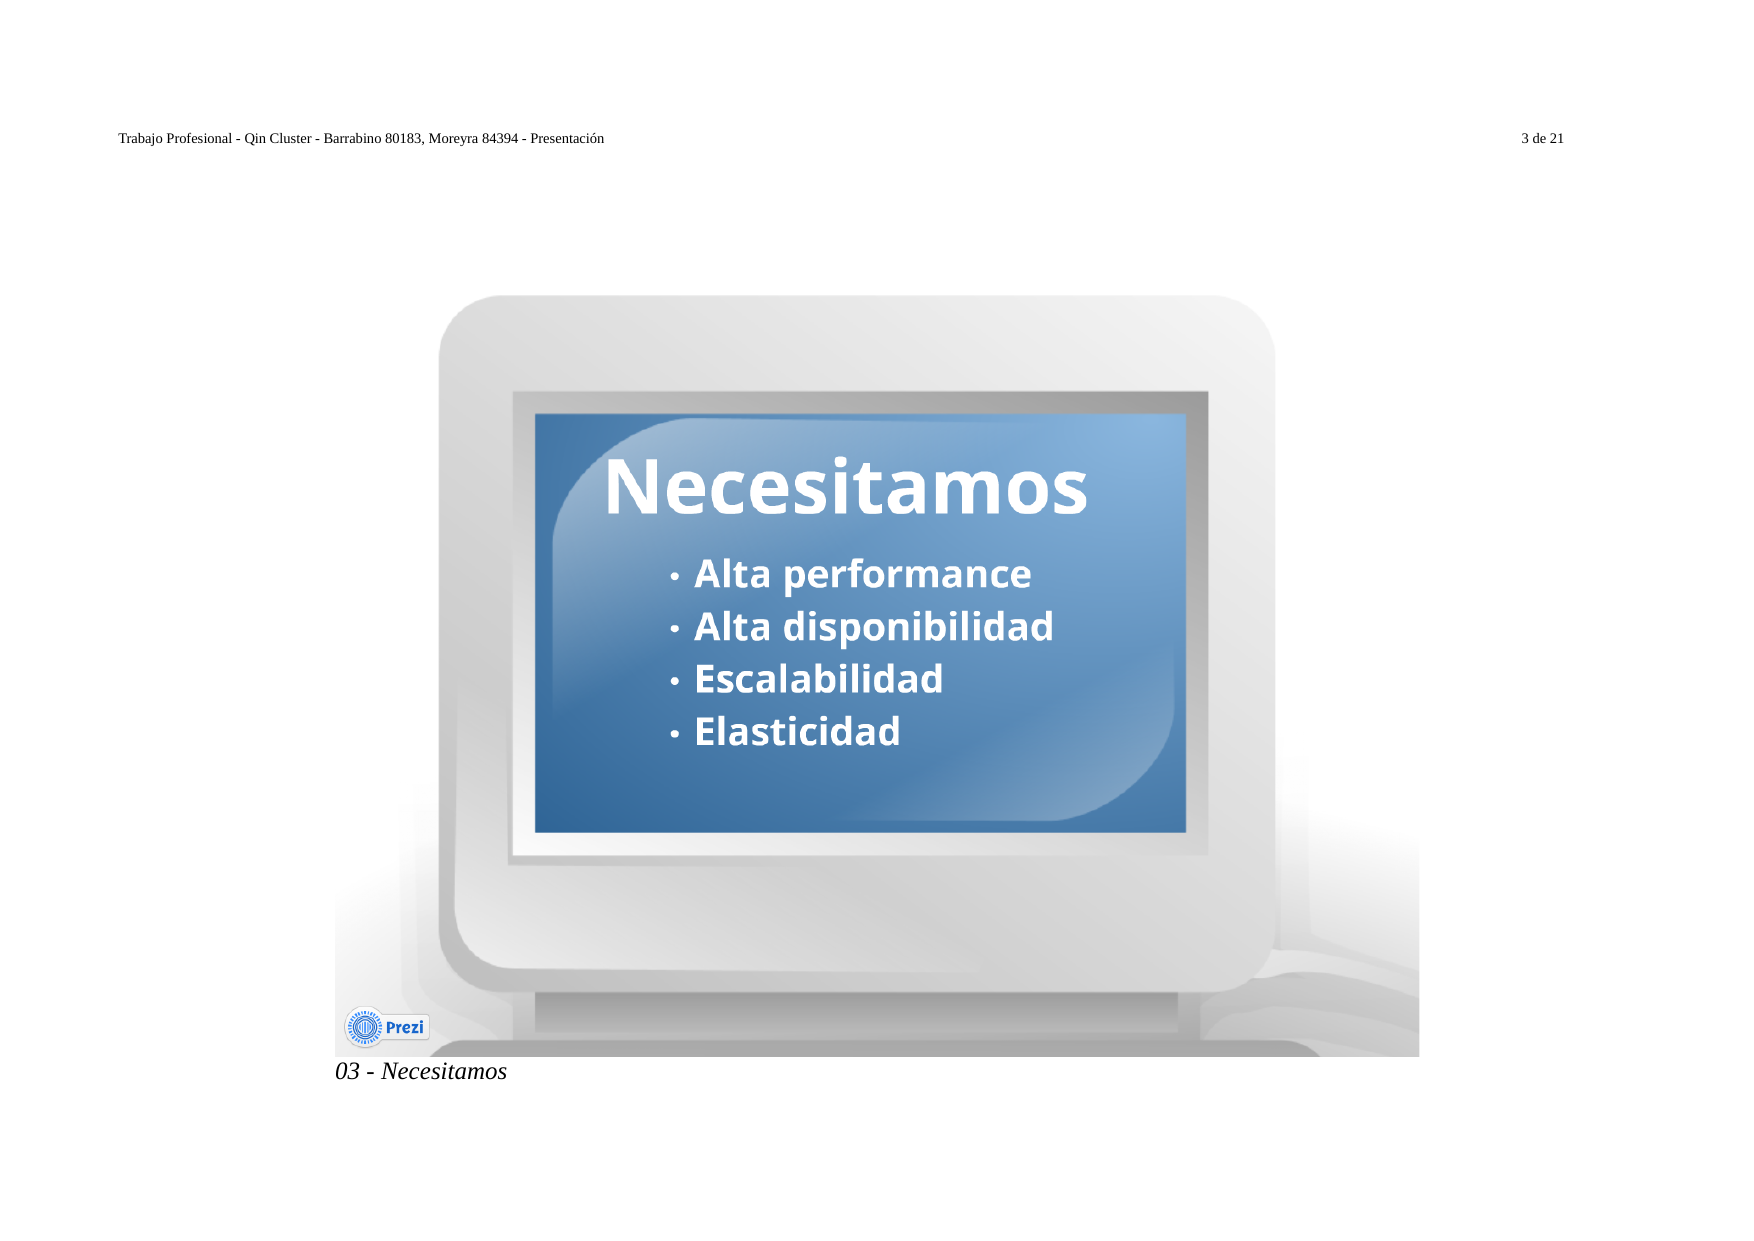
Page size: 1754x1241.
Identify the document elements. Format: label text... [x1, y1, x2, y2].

text 03 - Necesitamos [335, 1057, 1419, 1085]
picture [335, 188, 1420, 1057]
